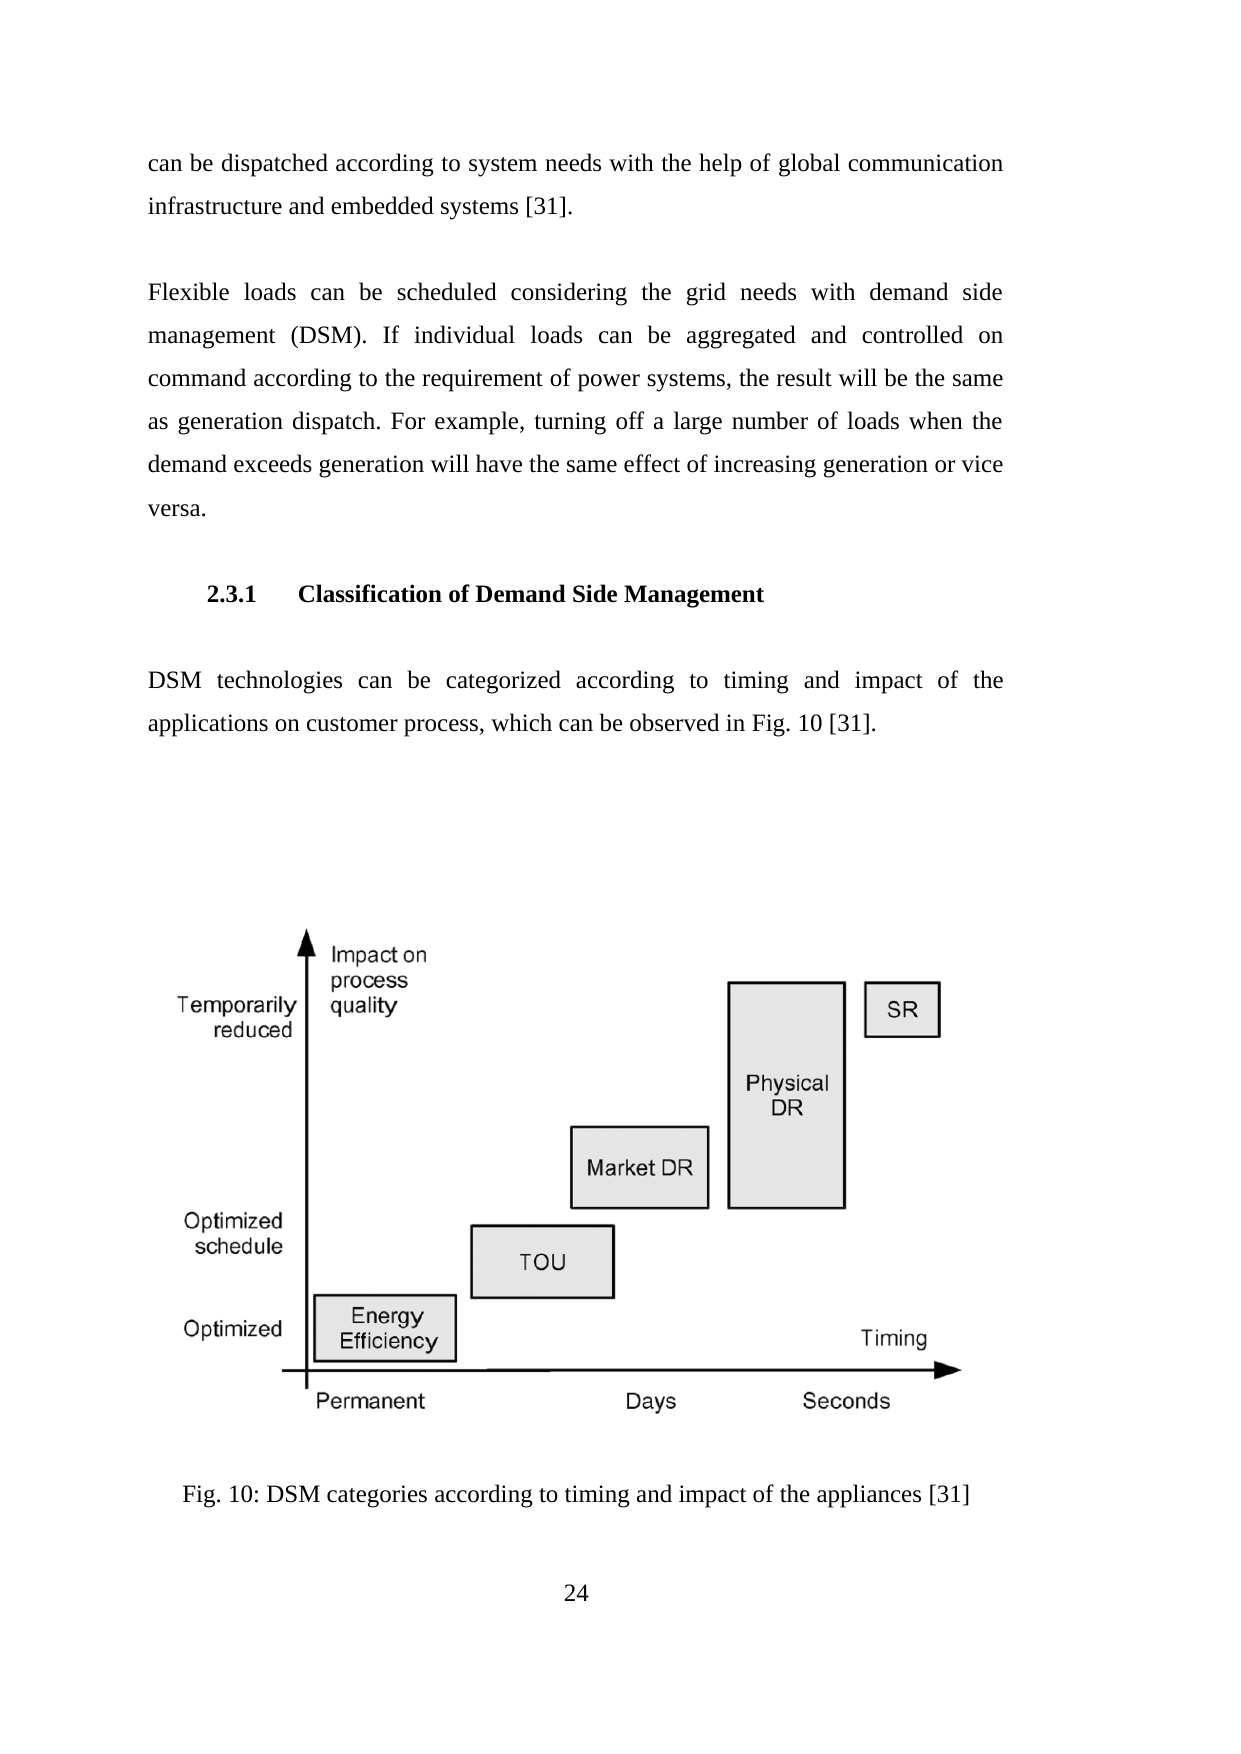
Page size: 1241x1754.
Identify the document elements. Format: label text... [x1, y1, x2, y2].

picture [147, 893, 1005, 1426]
text DSM technologies can be categorized according to timing and impact of the applications on customer process, which can be observed in Fig. 10 [31]. [148, 665, 1004, 737]
list Classification of Demand Side Management [207, 579, 1004, 608]
text Fig. 10: DSM categories according to timing and impact of the appliances [31] [148, 1479, 1004, 1508]
text can be dispatched according to system needs with the help of global communication infrastructure and embedded systems [31]. [148, 148, 1004, 219]
text Flexible loads can be scheduled considering the grid needs with demand side management (DSM). If individual loads can be aggregated and controlled on command according to the requirement of power systems, the result will be the same as generation dispatch. For example, turning off a large number of loads when the demand exceeds generation will have the same effect of increasing generation or vice versa. [148, 277, 1004, 521]
